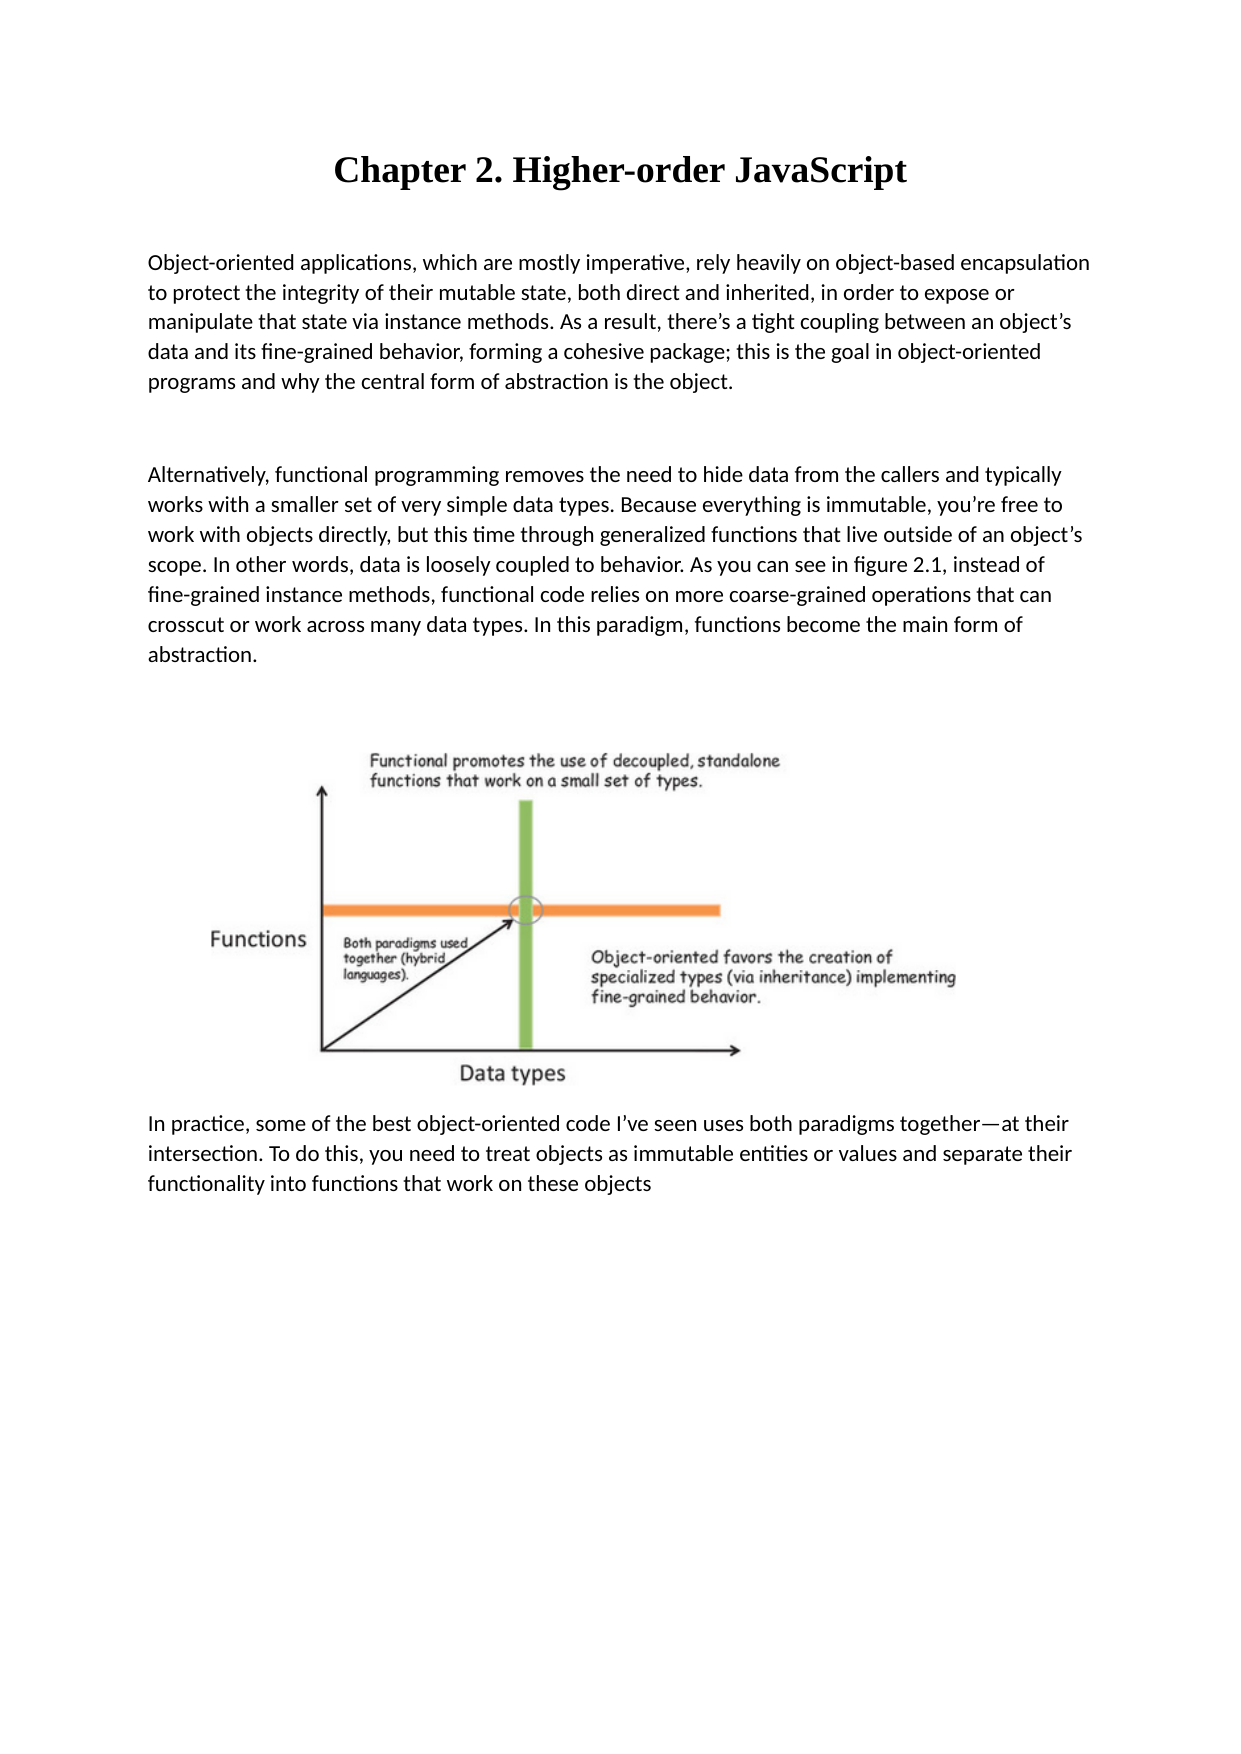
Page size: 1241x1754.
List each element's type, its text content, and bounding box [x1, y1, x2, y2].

subtitle Chapter 2. Higher-order JavaScript [148, 148, 1093, 191]
text Alternatively, functional programming removes the need to hide data from the callers and typically works with a smaller set of very simple data types. Because everything is immutable, you’re free to work with objects directly, but this time through generalized functions that live outside of an object’s scope. In other words, data is loosely coupled to behavior. As you can see in figure 2.1, instead of fine-grained instance methods, functional code relies on more coarse-grained operations that can crosscut or work across many data types. In this paradigm, functions become the main form of abstraction. [148, 460, 1093, 668]
text Object-oriented applications, which are mostly imperative, rely heavily on object-based encapsulation to protect the integrity of their mutable state, both direct and inherited, in order to expose or manipulate that state via instance methods. As a result, there’s a tight coupling between an object’s data and its fine-grained behavior, forming a cohesive package; this is the goal in object-oriented programs and why the central form of abstraction is the object. [148, 248, 1093, 395]
text In practice, some of the best object-oriented code I’ve seen uses both paradigms together—at their intersection. To do this, you need to treat objects as immutable entities or values and separate their functionality into functions that work on these objects [148, 1108, 1093, 1197]
